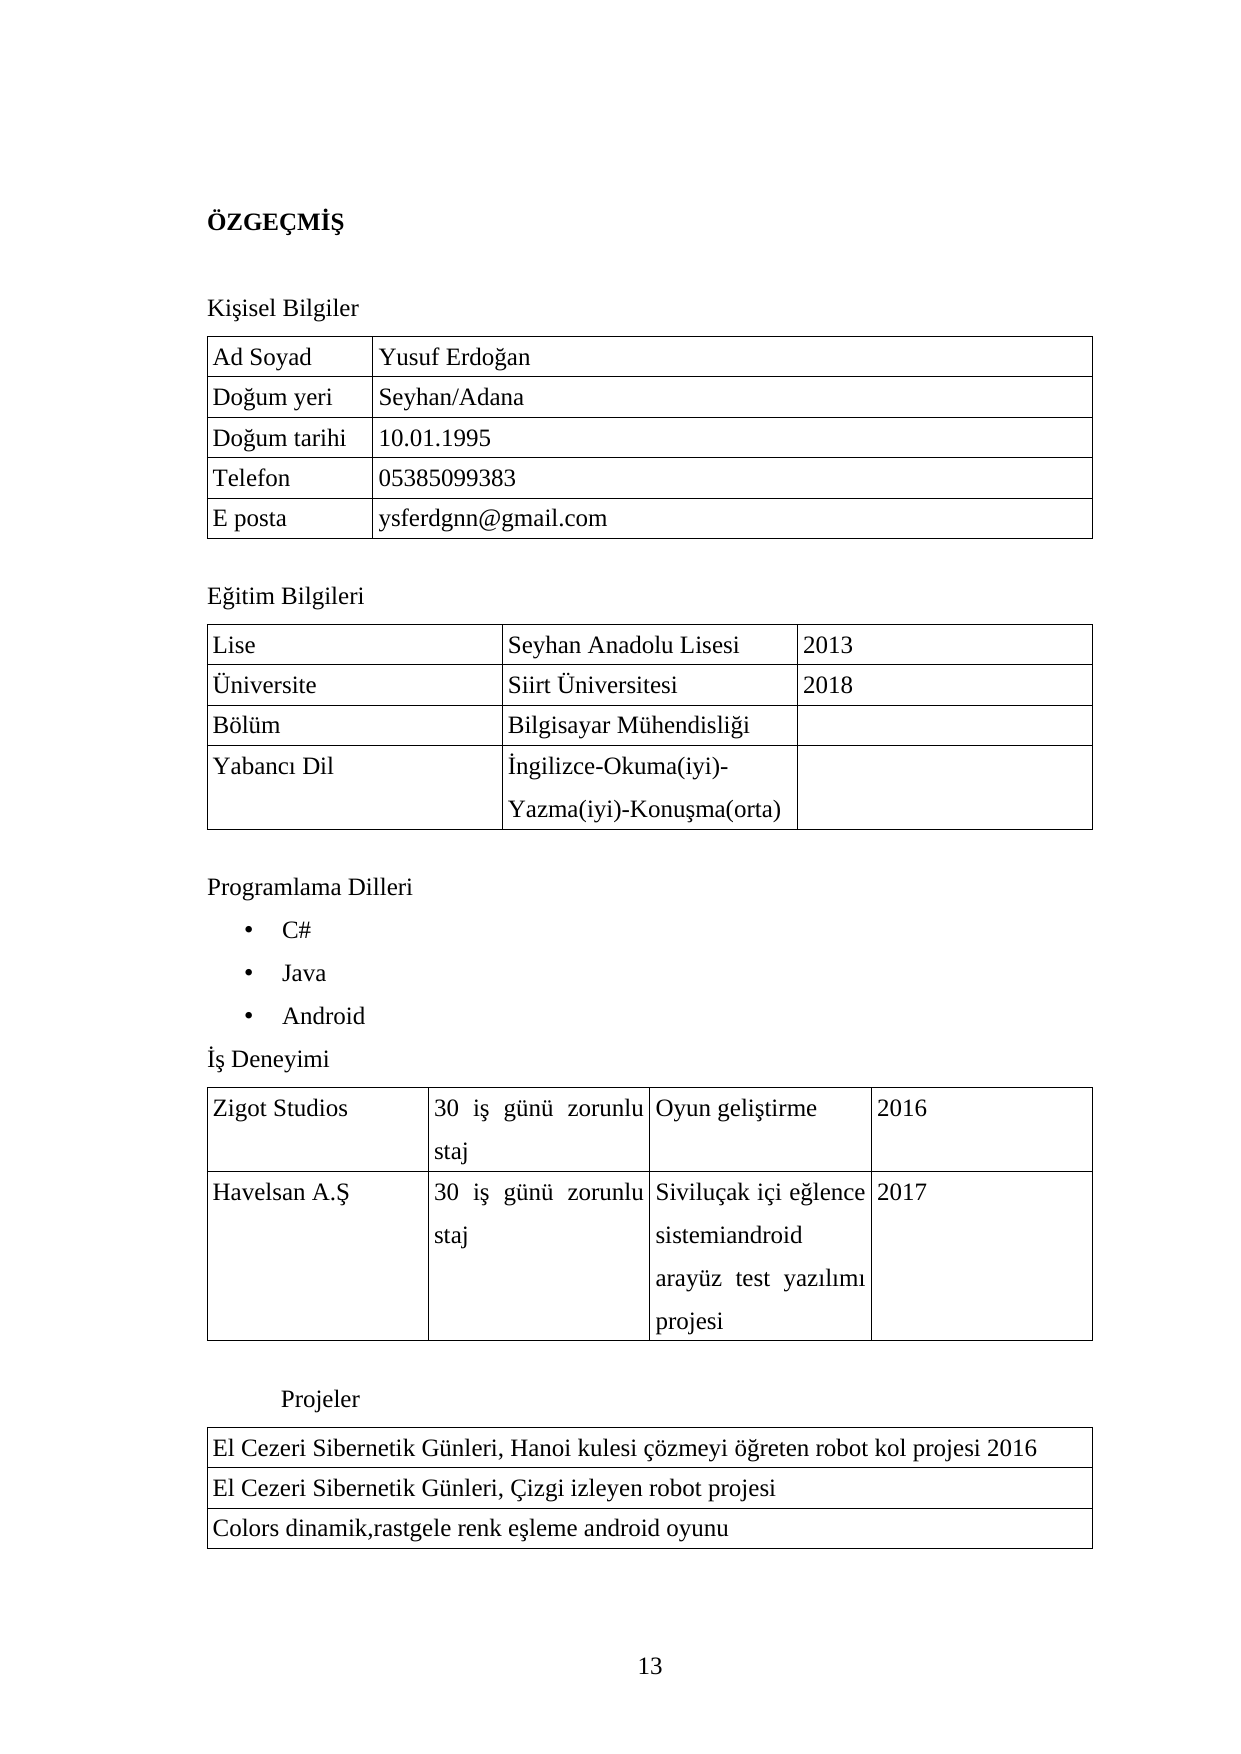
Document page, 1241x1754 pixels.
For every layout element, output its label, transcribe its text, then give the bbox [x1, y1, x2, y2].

table_cell Havelsan A.Ş [208, 1172, 428, 1340]
table_cell Bölüm [208, 706, 502, 745]
table_header El Cezeri Sibernetik Günleri, Hanoi kulesi çözmeyi öğreten robot kol projesi 2016 [208, 1428, 1092, 1467]
text Projeler [207, 1384, 1092, 1412]
table_header 30 iş günü zorunlu staj [429, 1088, 649, 1171]
list C# [244, 915, 1092, 943]
table_cell Yabancı Dil [208, 746, 502, 828]
table_cell [798, 746, 1092, 828]
table_cell Siviluçak içi eğlence sistemiandroid arayüz test yazılımı projesi [650, 1172, 871, 1340]
table_header 2013 [798, 625, 1092, 664]
table_cell Üniversite [208, 665, 502, 705]
table_header 2016 [872, 1088, 1092, 1171]
table_cell Doğum tarihi [208, 418, 372, 457]
table_cell ysferdgnn@gmail.com [373, 499, 1092, 538]
table_cell Seyhan/Adana [373, 377, 1092, 417]
table_header Lise [208, 625, 502, 664]
table_cell [798, 706, 1092, 745]
table_cell Bilgisayar Mühendisliği [503, 706, 797, 745]
table_cell Telefon [208, 458, 372, 497]
table_cell 10.01.1995 [373, 418, 1092, 457]
table_header Zigot Studios [208, 1088, 428, 1171]
table_header Seyhan Anadolu Lisesi [503, 625, 797, 664]
table_cell İngilizce-Okuma(iyi)-Yazma(iyi)-Konuşma(orta) [503, 746, 797, 828]
table_header Yusuf Erdoğan [373, 337, 1092, 376]
table_cell E posta [208, 499, 372, 538]
table_cell Doğum yeri [208, 377, 372, 417]
table_cell 2018 [798, 665, 1092, 705]
text Kişisel Bilgiler [207, 293, 1092, 322]
table_cell 2017 [872, 1172, 1092, 1340]
table_header Ad Soyad [208, 337, 372, 376]
table_header Oyun geliştirme [650, 1088, 871, 1171]
table_cell 05385099383 [373, 458, 1092, 497]
subtitle ÖZGEÇMİŞ [207, 207, 1092, 236]
table_cell 30 iş günü zorunlu staj [429, 1172, 649, 1340]
table_cell El Cezeri Sibernetik Günleri, Çizgi izleyen robot projesi [208, 1468, 1092, 1507]
list Android [244, 1001, 1092, 1030]
text Eğitim Bilgileri [207, 581, 1092, 610]
list Java [244, 958, 1092, 987]
table_cell Siirt Üniversitesi [503, 665, 797, 705]
table_cell Colors dinamik,rastgele renk eşleme android oyunu [208, 1509, 1092, 1548]
text Programlama Dilleri [207, 872, 1092, 900]
text İş Deneyimi [207, 1044, 1092, 1073]
